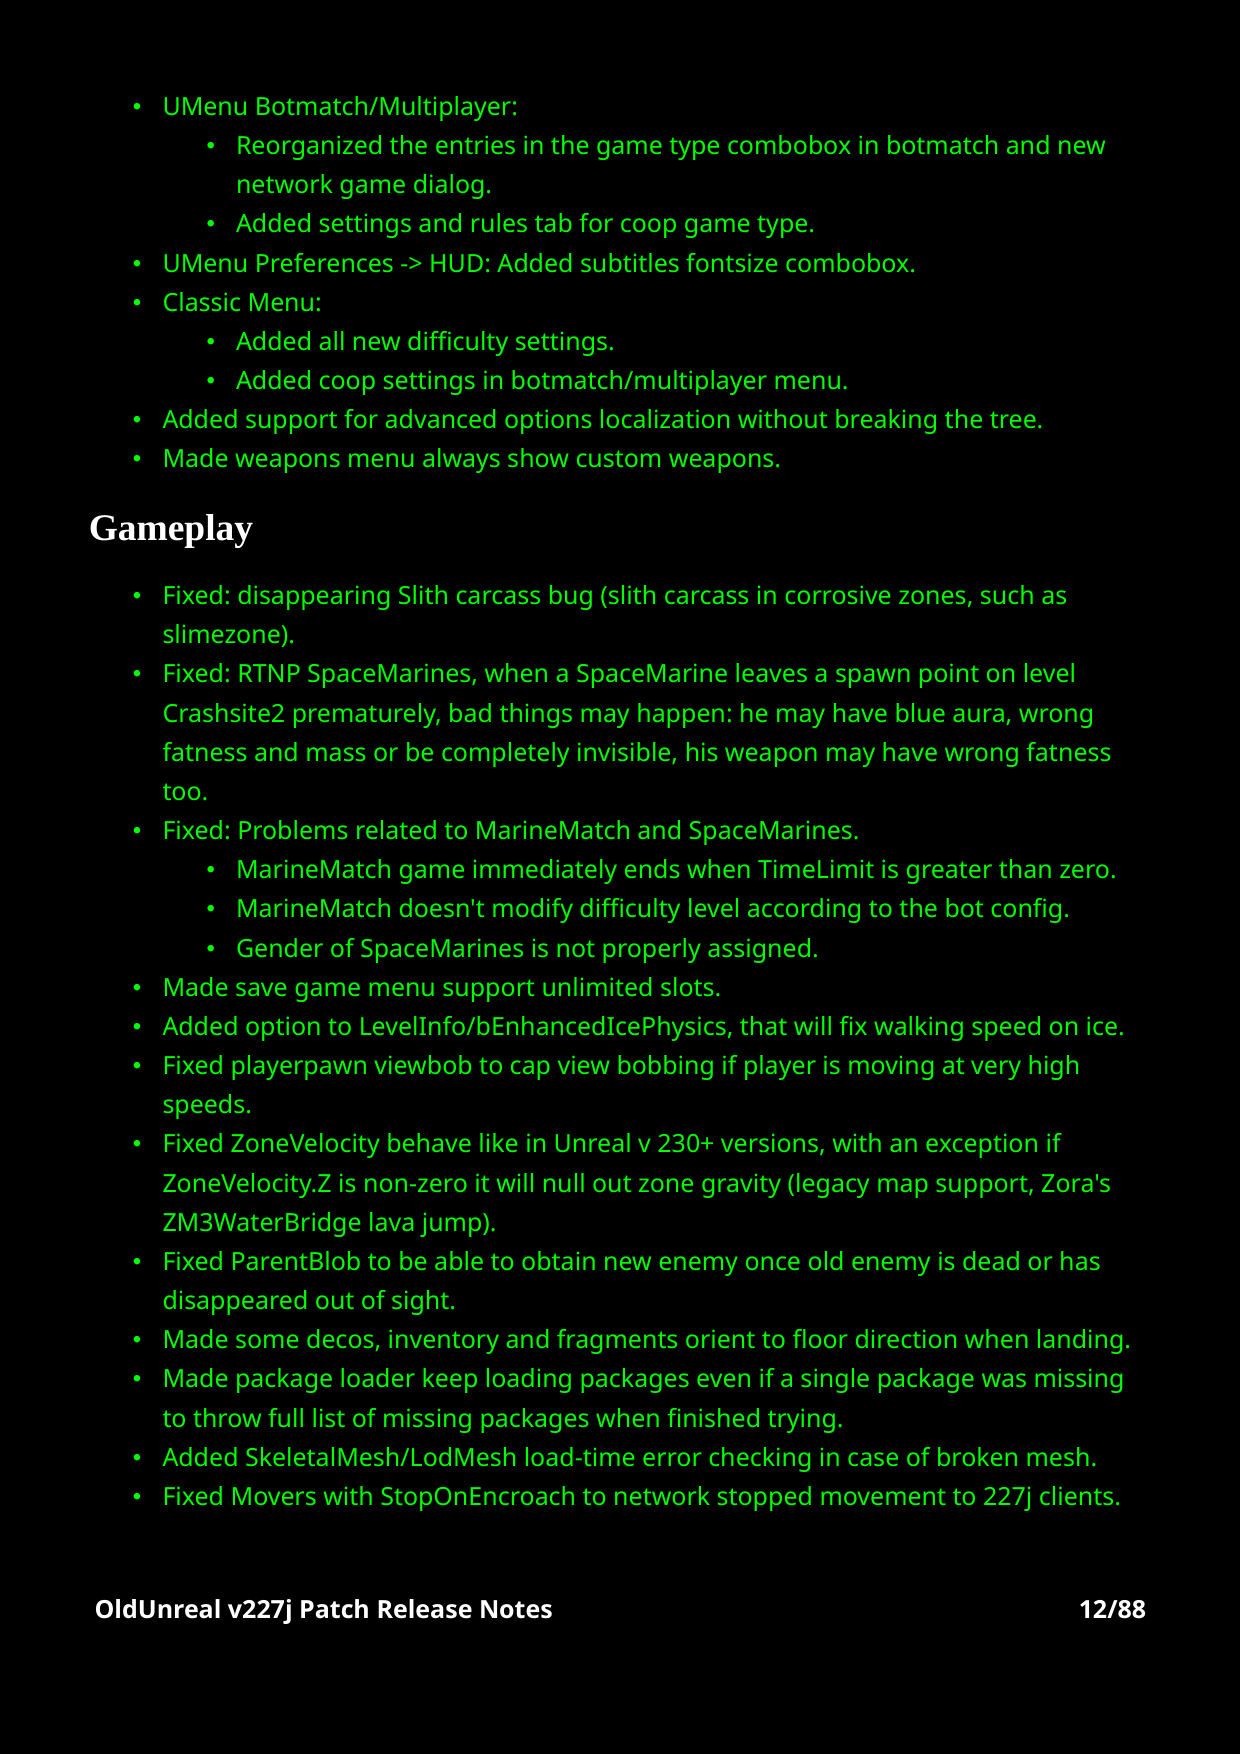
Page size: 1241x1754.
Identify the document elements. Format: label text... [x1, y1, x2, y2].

list Added option to LevelInfo/bEnhancedIcePhysics, that will fix walking speed on ice. [133, 1009, 1152, 1043]
list UMenu Preferences -> HUD: Added subtitles fontsize combobox. [133, 245, 1152, 279]
list MarineMatch doesn't modify difficulty level according to the bot config. [206, 891, 1152, 925]
list Added all new difficulty settings. [206, 323, 1152, 358]
list Fixed playerpawn viewbob to cap view bobbing if player is moving at very high speeds. [133, 1048, 1152, 1121]
list Added support for advanced options localization without breaking the tree. [133, 402, 1152, 436]
list UMenu Botmatch/Multiplayer: [133, 88, 1152, 123]
list Made package loader keep loading packages even if a single package was missing to throw full list of missing packages when finished trying. [133, 1361, 1152, 1434]
list Reorganized the entries in the game type combobox in botmatch and new network game dialog. [206, 128, 1152, 201]
list Made some decos, inventory and fragments orient to floor direction when landing. [133, 1322, 1152, 1356]
list Fixed ParentBlob to be able to obtain new enemy once old enemy is dead or has disappeared out of sight. [133, 1244, 1152, 1317]
list Fixed: Problems related to MarineMatch and SpaceMarines. [133, 813, 1152, 847]
list Classic Menu: [133, 284, 1152, 318]
list Fixed Movers with StopOnEncroach to network stopped movement to 227j clients. [133, 1479, 1152, 1513]
list Fixed ZoneVelocity behave like in Unreal v 230+ versions, with an exception if ZoneVelocity.Z is non-zero it will null out zone gravity (legacy map support, Zora's ZM3WaterBridge lava jump). [133, 1126, 1152, 1238]
subtitle Gameplay [88, 505, 1152, 548]
list MarineMatch game immediately ends when TimeLimit is greater than zero. [206, 852, 1152, 886]
list Added SkeletalMesh/LodMesh load-time error checking in case of broken mesh. [133, 1439, 1152, 1473]
list Made weapons menu always show custom weapons. [133, 441, 1152, 475]
list Made save game menu support unlimited slots. [133, 969, 1152, 1003]
list Added settings and rules tab for coop game type. [206, 206, 1152, 240]
list Fixed: disappearing Slith carcass bug (slith carcass in corrosive zones, such as slimezone). [133, 578, 1152, 651]
list Fixed: RTNP SpaceMarines, when a SpaceMarine leaves a spawn point on level Crashsite2 prematurely, bad things may happen: he may have blue aura, wrong fatness and mass or be completely invisible, his weapon may have wrong fatness too. [133, 656, 1152, 808]
list Added coop settings in botmatch/multiplayer menu. [206, 363, 1152, 397]
list Gender of SpaceMarines is not properly assigned. [206, 930, 1152, 964]
